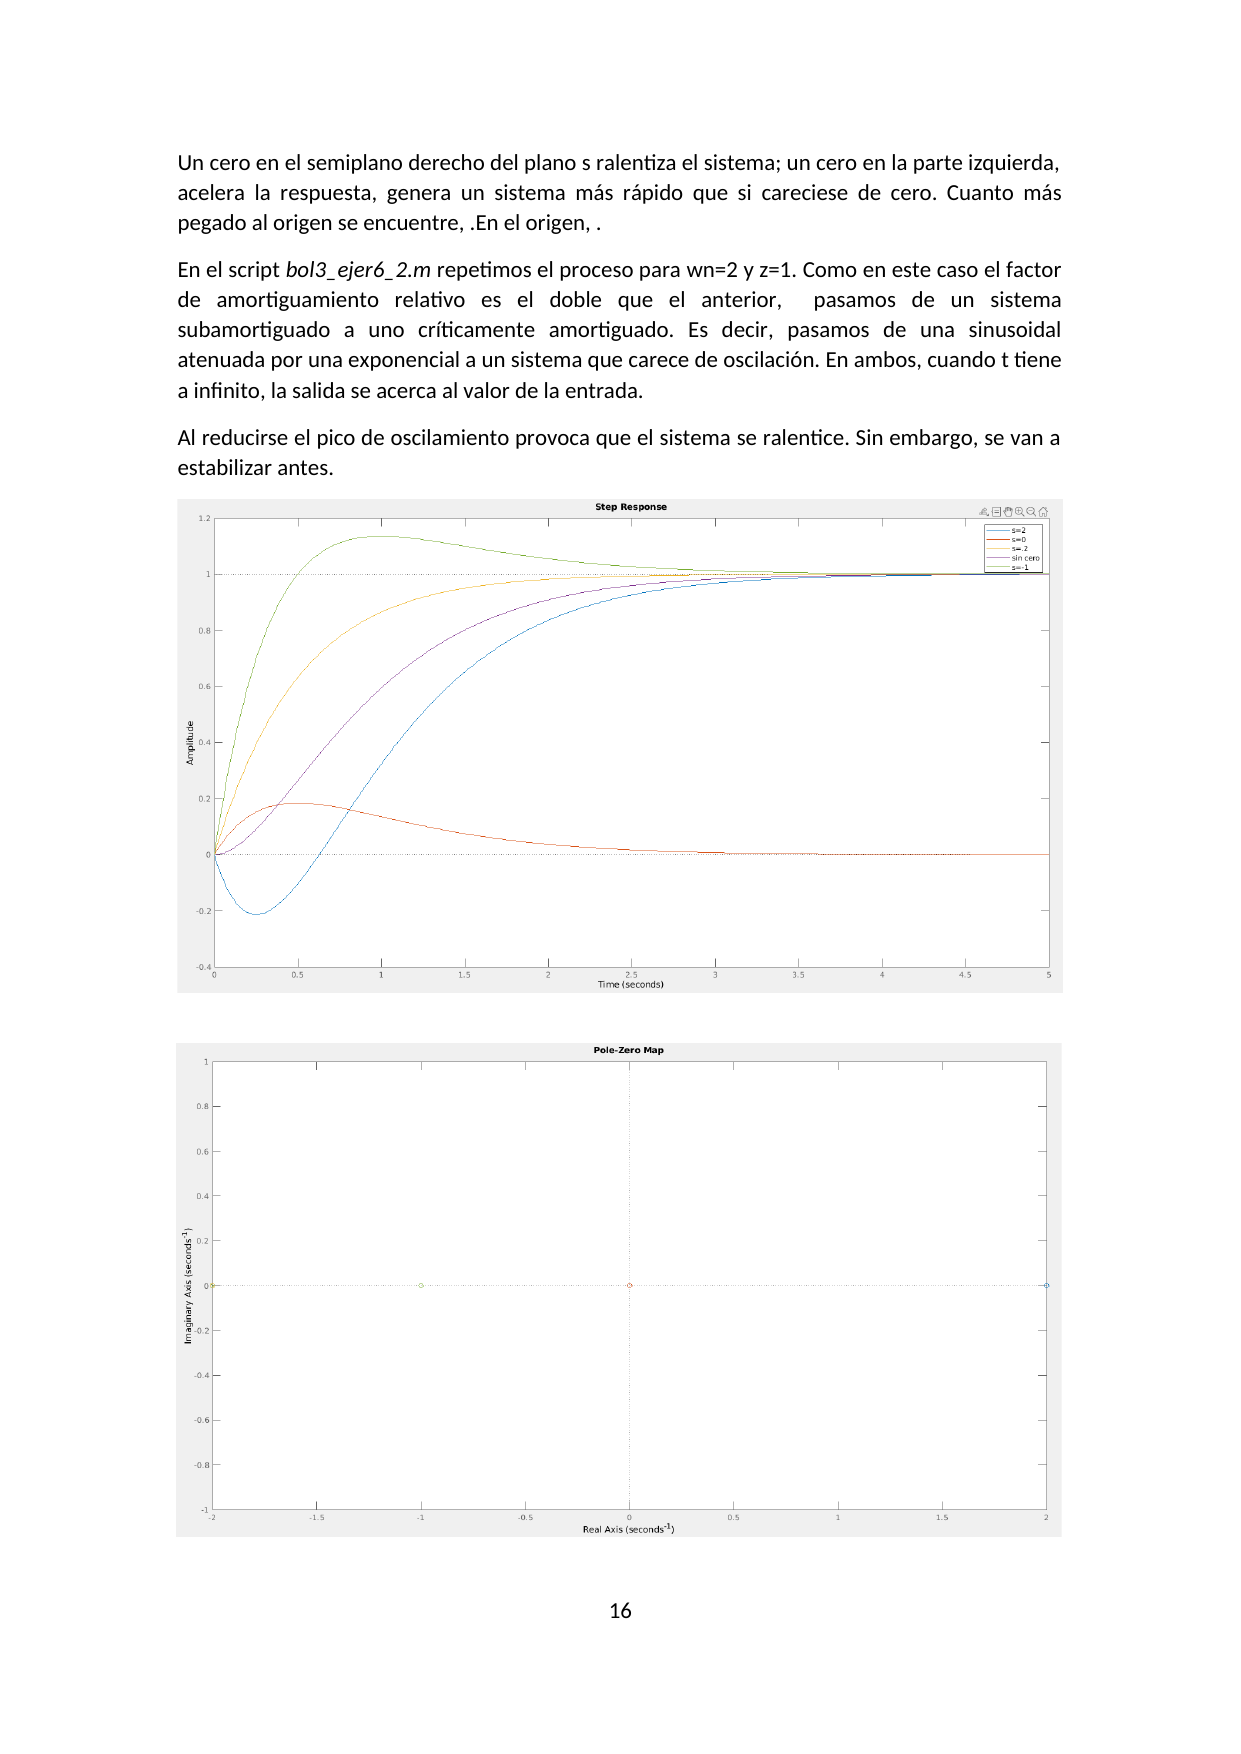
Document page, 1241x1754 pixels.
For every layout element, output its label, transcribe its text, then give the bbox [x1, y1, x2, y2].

picture [176, 1043, 1062, 1537]
text En el script bol3_ejer6_2.m repetimos el proceso para wn=2 y z=1. Como en este caso el factor de amortiguamiento relativo es el doble que el anterior, pasamos de un sistema subamortiguado a uno críticamente amortiguado. Es decir, pasamos de una sinusoidal atenuada por una exponencial a un sistema que carece de oscilación. En ambos, cuando t tiene a infinito, la salida se acerca al valor de la entrada. [177, 255, 1063, 404]
text Al reducirse el pico de oscilamiento provoca que el sistema se ralentice. Sin embargo, se van a estabilizar antes. [177, 423, 1063, 481]
text Un cero en el semiplano derecho del plano s ralentiza el sistema; un cero en la parte izquierda, acelera la respuesta, genera un sistema más rápido que si careciese de cero. Cuanto más pegado al origen se encuentre, .En el origen, . [177, 148, 1063, 236]
picture [177, 499, 1063, 993]
